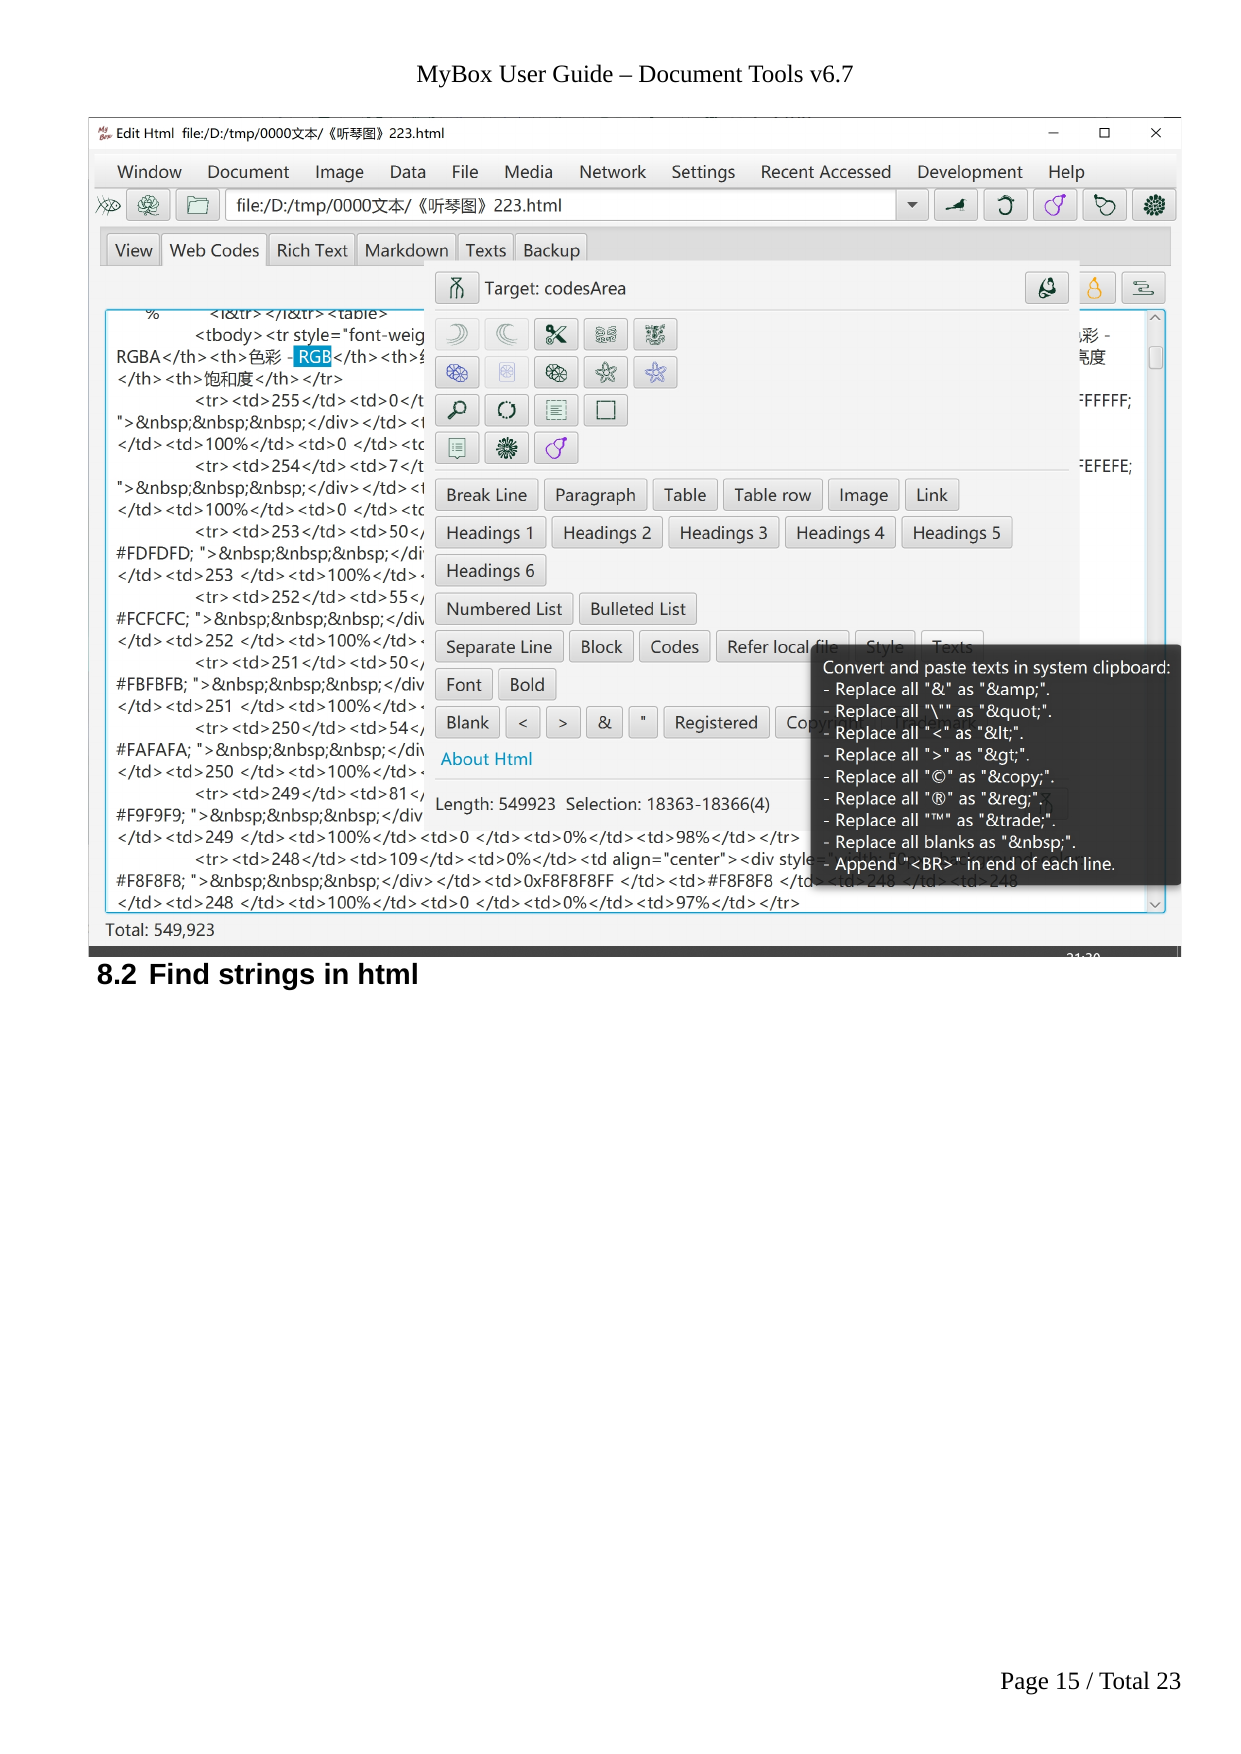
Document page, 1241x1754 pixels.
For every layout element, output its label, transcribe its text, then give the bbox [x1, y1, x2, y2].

picture [88, 117, 1182, 957]
subtitle Find strings in html [88, 957, 1181, 991]
